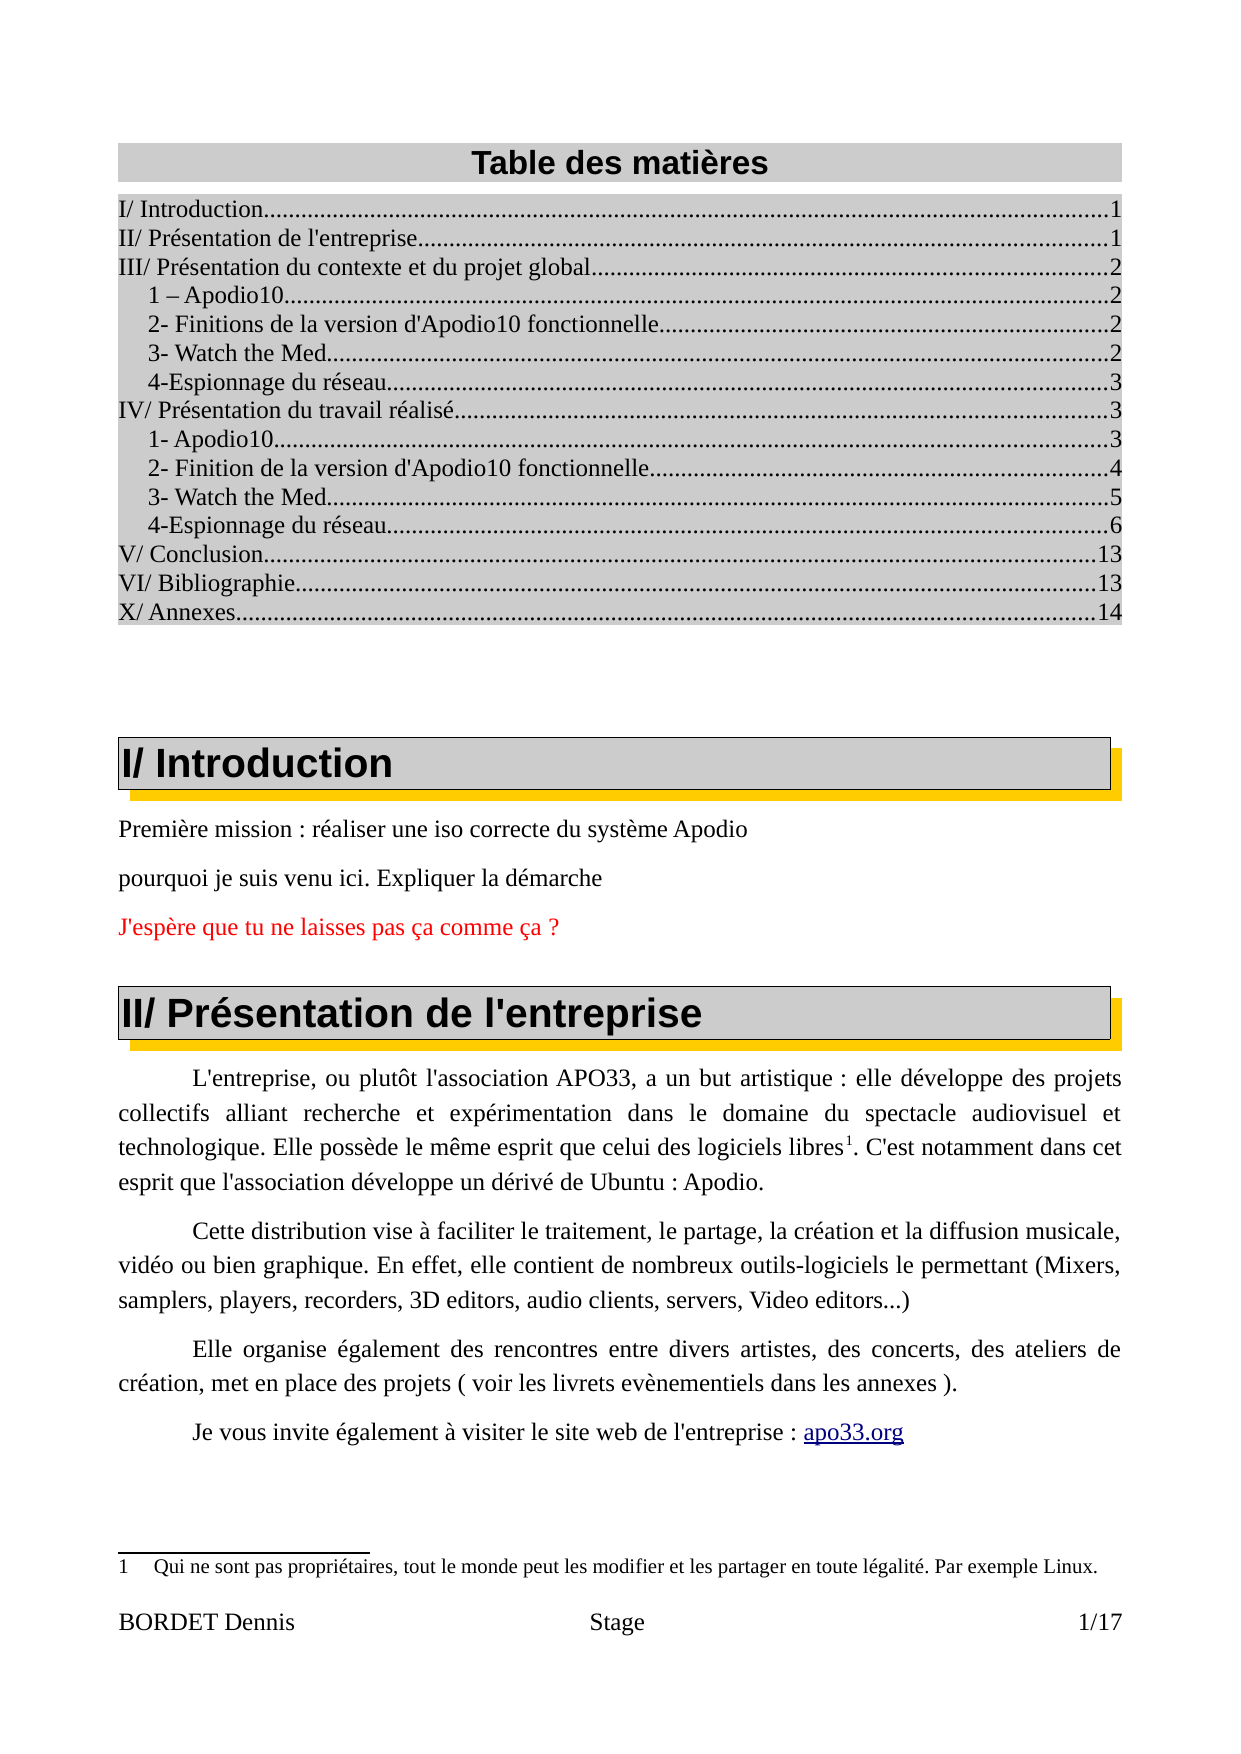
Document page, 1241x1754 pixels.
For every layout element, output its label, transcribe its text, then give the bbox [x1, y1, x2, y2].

subtitle Table des matières [118, 143, 1122, 182]
text Première mission : réaliser une iso correcte du système Apodio [118, 814, 1122, 843]
text 1- Apodio10. 3 [148, 424, 1122, 453]
text Je vous invite également à visiter le site web de l'entreprise : apo33.org [118, 1417, 1122, 1446]
subtitle I/ Introduction [119, 738, 1110, 789]
text 3- Watch the Med 5 [148, 482, 1122, 510]
text Cette distribution vise à faciliter le traitement, le partage, la création et la diffusion musicale, vidéo ou bien graphique. En effet, elle contient de nombreux outils-logiciels le permettant (Mixers, samplers, players, recorders, 3D editors, audio clients, servers, Video editors...) [118, 1216, 1122, 1313]
text 3- Watch the Med 2 [148, 338, 1122, 367]
text I/ Introduction 1 [118, 194, 1122, 223]
text III/ Présentation du contexte et du projet global 2 [118, 252, 1122, 280]
text 2- Finitions de la version d'Apodio10 fonctionnelle. 2 [148, 309, 1122, 338]
text L'entreprise, ou plutôt l'association APO33, a un but artistique : elle développe des projets collectifs alliant recherche et expérimentation dans le domaine du spectacle audiovisuel et technologique. Elle possède le même esprit que celui des logiciels libres. C'est notamment dans cet esprit que l'association développe un dérivé de Ubuntu : Apodio. [118, 1063, 1122, 1196]
text VI/ Bibliographie 13 [118, 568, 1122, 597]
text II/ Présentation de l'entreprise 1 [118, 223, 1122, 252]
text IV/ Présentation du travail réalisé. 3 [118, 395, 1122, 424]
text J'espère que tu ne laisses pas ça comme ça ? [118, 912, 1122, 941]
text pourquoi je suis venu ici. Expliquer la démarche [118, 863, 1122, 892]
text 4-Espionnage du réseau 6 [148, 510, 1122, 539]
text 2- Finition de la version d'Apodio10 fonctionnelle. 4 [148, 453, 1122, 482]
text 4-Espionnage du réseau 3 [148, 367, 1122, 395]
text Elle organise également des rencontres entre divers artistes, des concerts, des ateliers de création, met en place des projets ( voir les livrets evènementiels dans les annexes ). [118, 1334, 1122, 1397]
subtitle II/ Présentation de l'entreprise [119, 987, 1110, 1039]
text 1 – Apodio10 2 [148, 280, 1122, 309]
text Qui ne sont pas propriétaires, tout le monde peut les modifier et les partager en toute légalité. Par exemple Linux. [118, 1553, 1122, 1578]
text X/ Annexes 14 [118, 597, 1122, 625]
text V/ Conclusion 13 [118, 539, 1122, 568]
